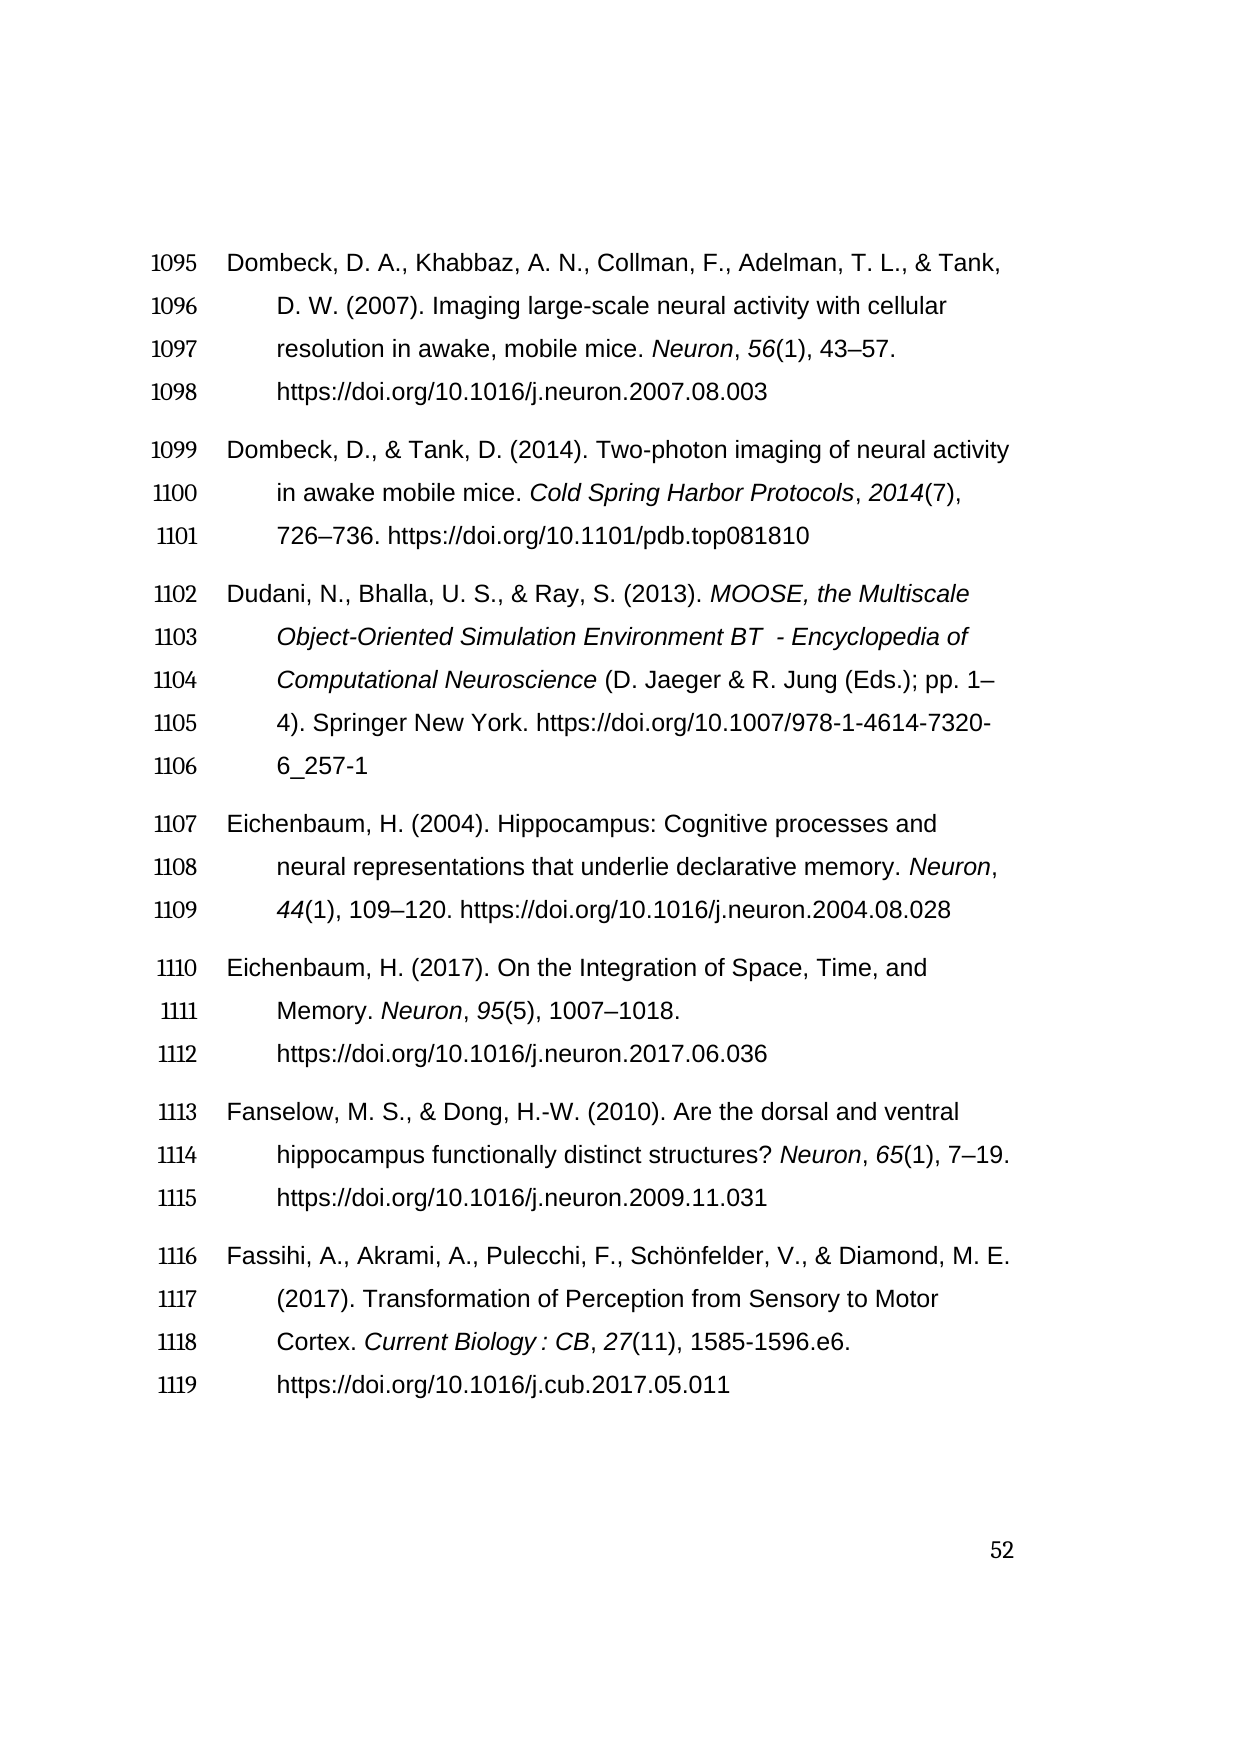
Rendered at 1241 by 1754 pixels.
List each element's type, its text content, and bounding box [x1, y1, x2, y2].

text Dudani, N., Bhalla, U. S., & Ray, S. (2013). MOOSE, the Multiscale Object-Oriented Simulation Environment BT - Encyclopedia of Computational Neuroscience (D. Jaeger & R. Jung (Eds.); pp. 1–4). Springer New York. https://doi.org/10.1007/978-1-4614-7320-6_257-1 [226, 579, 1014, 780]
text Dombeck, D. A., Khabbaz, A. N., Collman, F., Adelman, T. L., & Tank, D. W. (2007). Imaging large-scale neural activity with cellular resolution in awake, mobile mice. Neuron, 56(1), 43–57. https://doi.org/10.1016/j.neuron.2007.08.003 [226, 248, 1014, 406]
text Fassihi, A., Akrami, A., Pulecchi, F., Schönfelder, V., & Diamond, M. E. (2017). Transformation of Perception from Sensory to Motor Cortex. Current Biology : CB, 27(11), 1585-1596.e6. https://doi.org/10.1016/j.cub.2017.05.011 [226, 1241, 1014, 1399]
text Dombeck, D., & Tank, D. (2014). Two-photon imaging of neural activity in awake mobile mice. Cold Spring Harbor Protocols, 2014(7), 726–736. https://doi.org/10.1101/pdb.top081810 [226, 435, 1014, 550]
text Fanselow, M. S., & Dong, H.-W. (2010). Are the dorsal and ventral hippocampus functionally distinct structures? Neuron, 65(1), 7–19. https://doi.org/10.1016/j.neuron.2009.11.031 [226, 1097, 1014, 1212]
text Eichenbaum, H. (2004). Hippocampus: Cognitive processes and neural representations that underlie declarative memory. Neuron, 44(1), 109–120. https://doi.org/10.1016/j.neuron.2004.08.028 [226, 809, 1014, 924]
text Eichenbaum, H. (2017). On the Integration of Space, Time, and Memory. Neuron, 95(5), 1007–1018. https://doi.org/10.1016/j.neuron.2017.06.036 [226, 953, 1014, 1068]
